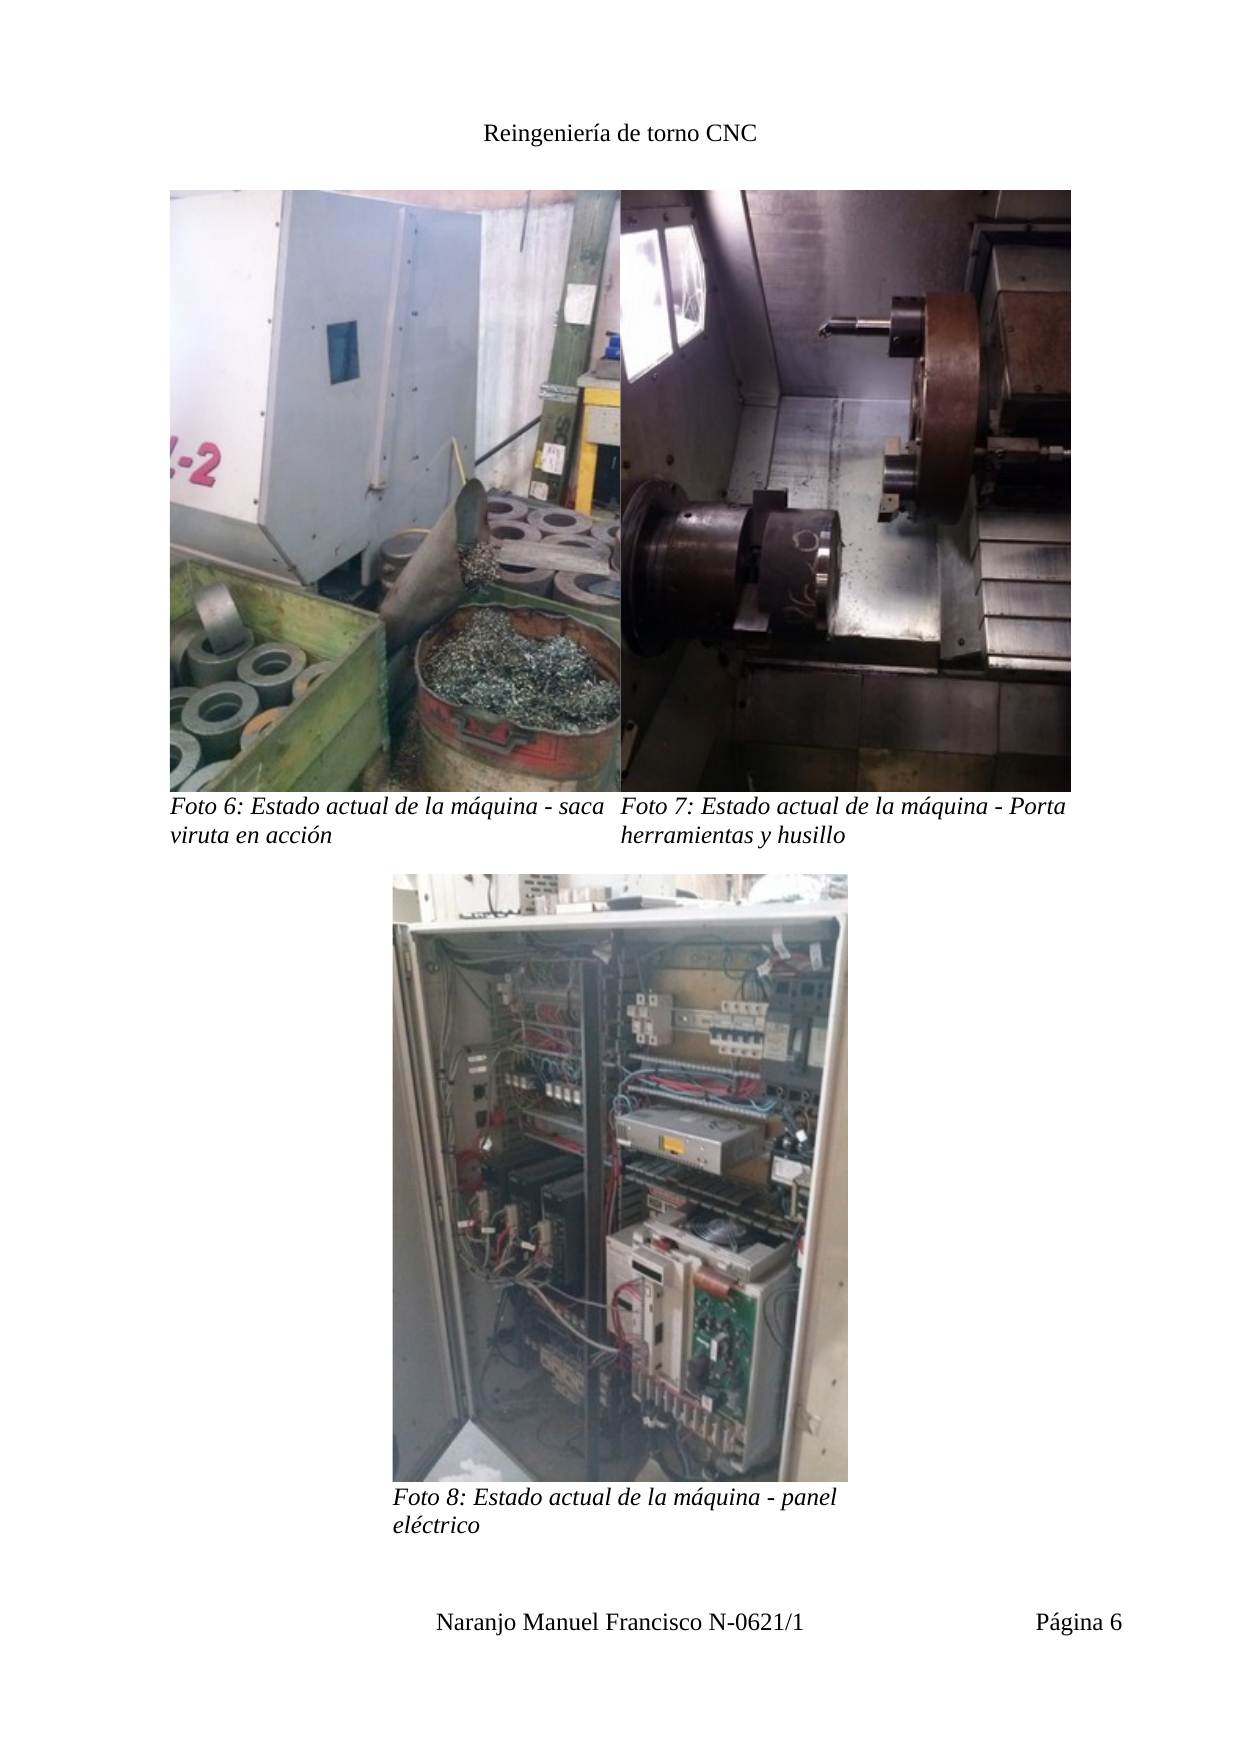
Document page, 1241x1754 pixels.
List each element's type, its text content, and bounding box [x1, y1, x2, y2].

text Foto 8: Estado actual de la máquina - panel eléctrico [393, 1482, 848, 1539]
picture [392, 874, 848, 1482]
text Foto 6: Estado actual de la máquina - saca viruta en acción [170, 792, 620, 849]
text Foto 7: Estado actual de la máquina - Porta herramientas y husillo [620, 792, 1071, 849]
picture [169, 190, 1071, 792]
